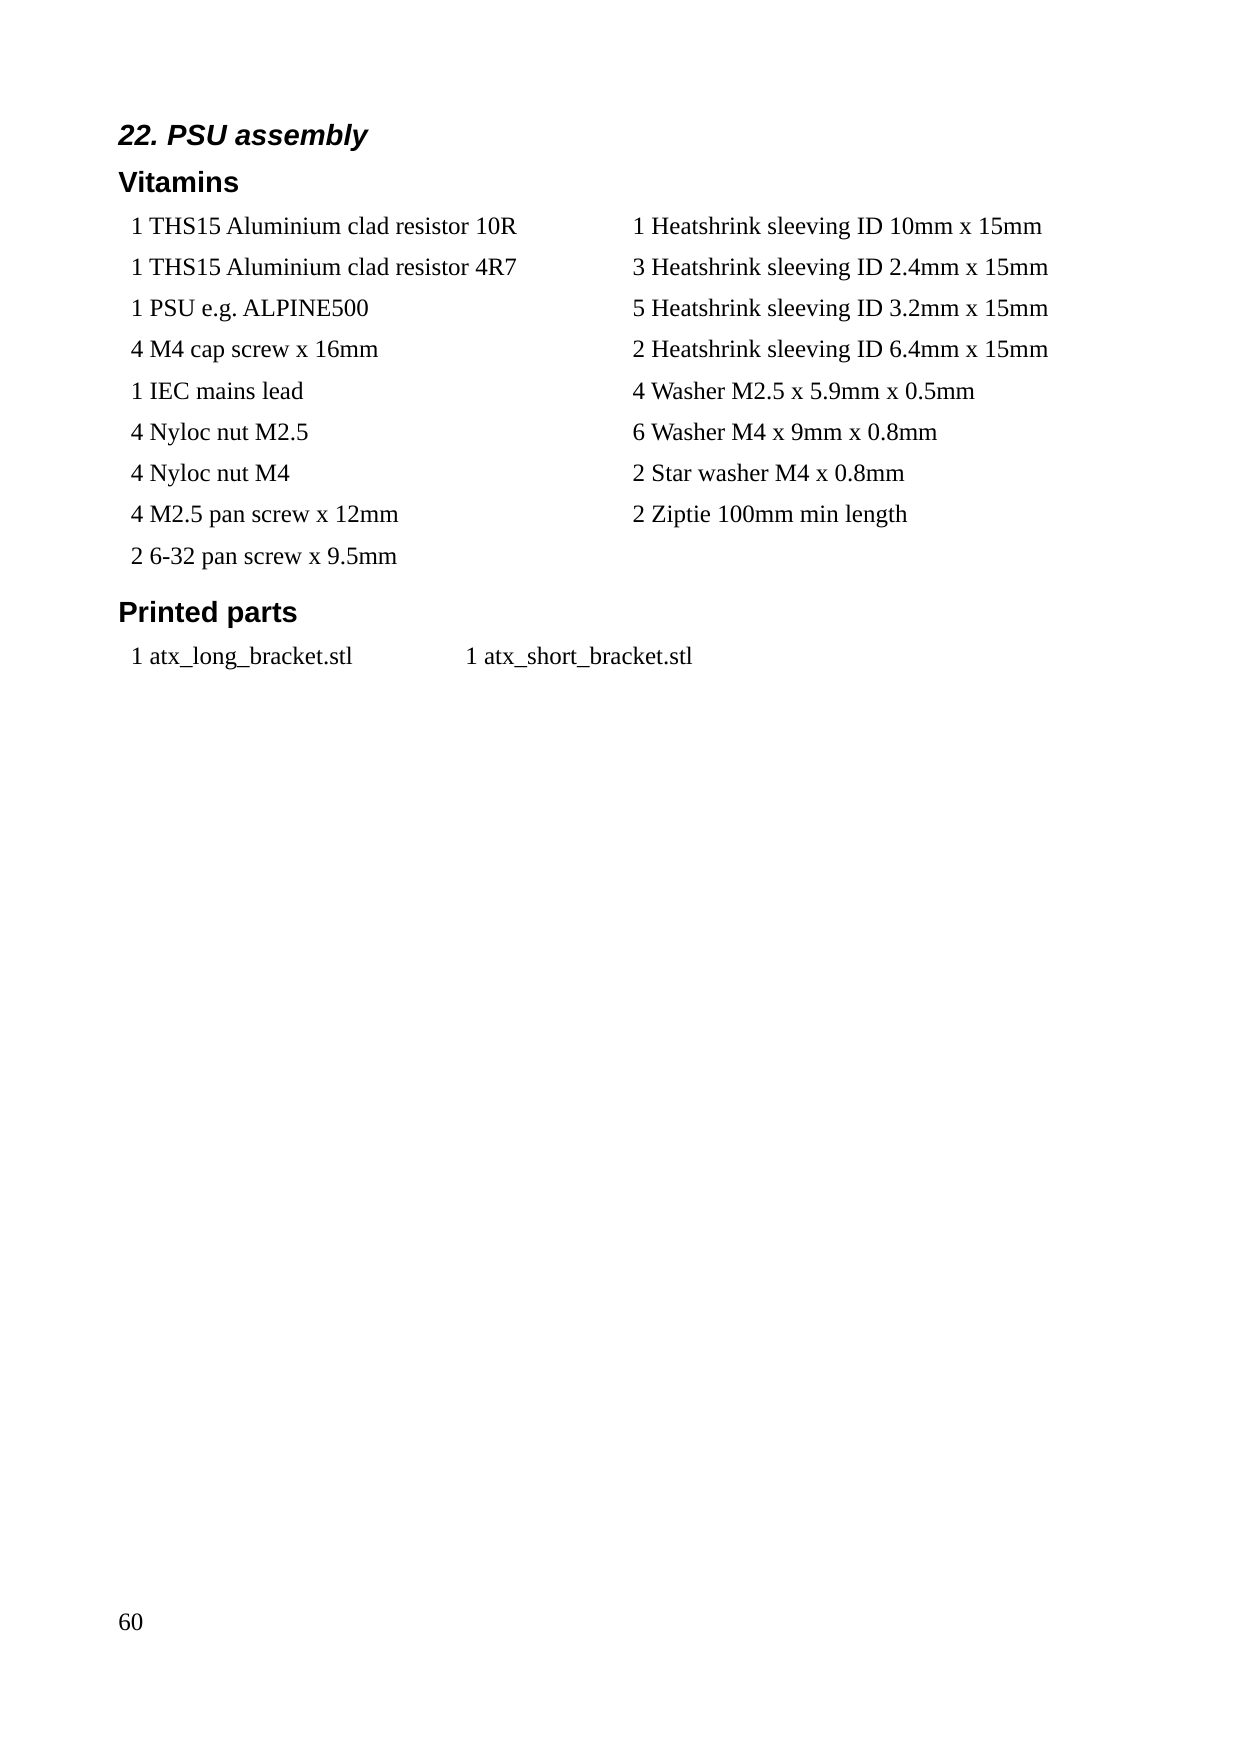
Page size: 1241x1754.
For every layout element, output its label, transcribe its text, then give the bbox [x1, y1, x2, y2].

subtitle Printed parts [118, 596, 1122, 629]
subtitle PSU assembly [118, 118, 1122, 152]
table_header 1 THS15 Aluminium clad resistor 10R 1 THS15 Aluminium clad resistor 4R7 1 PSU e.g. ALPINE500 4 M4 cap screw x 16mm 1 IEC mains lead 4 Nyloc nut M2.5 4 Nyloc nut M4 4 M2.5 pan screw x 12mm 2 6-32 pan screw x 9.5mm [118, 211, 620, 582]
table_header 1 atx_short_bracket.stl [453, 641, 787, 935]
table_header 1 atx_long_bracket.stl [118, 641, 453, 935]
subtitle Vitamins [118, 165, 1122, 199]
table_header 1 Heatshrink sleeving ID 10mm x 15mm 3 Heatshrink sleeving ID 2.4mm x 15mm 5 Heatshrink sleeving ID 3.2mm x 15mm 2 Heatshrink sleeving ID 6.4mm x 15mm 4 Washer M2.5 x 5.9mm x 0.5mm 6 Washer M4 x 9mm x 0.8mm 2 Star washer M4 x 0.8mm 2 Ziptie 100mm min length [620, 211, 1122, 582]
table_header [788, 641, 1122, 935]
